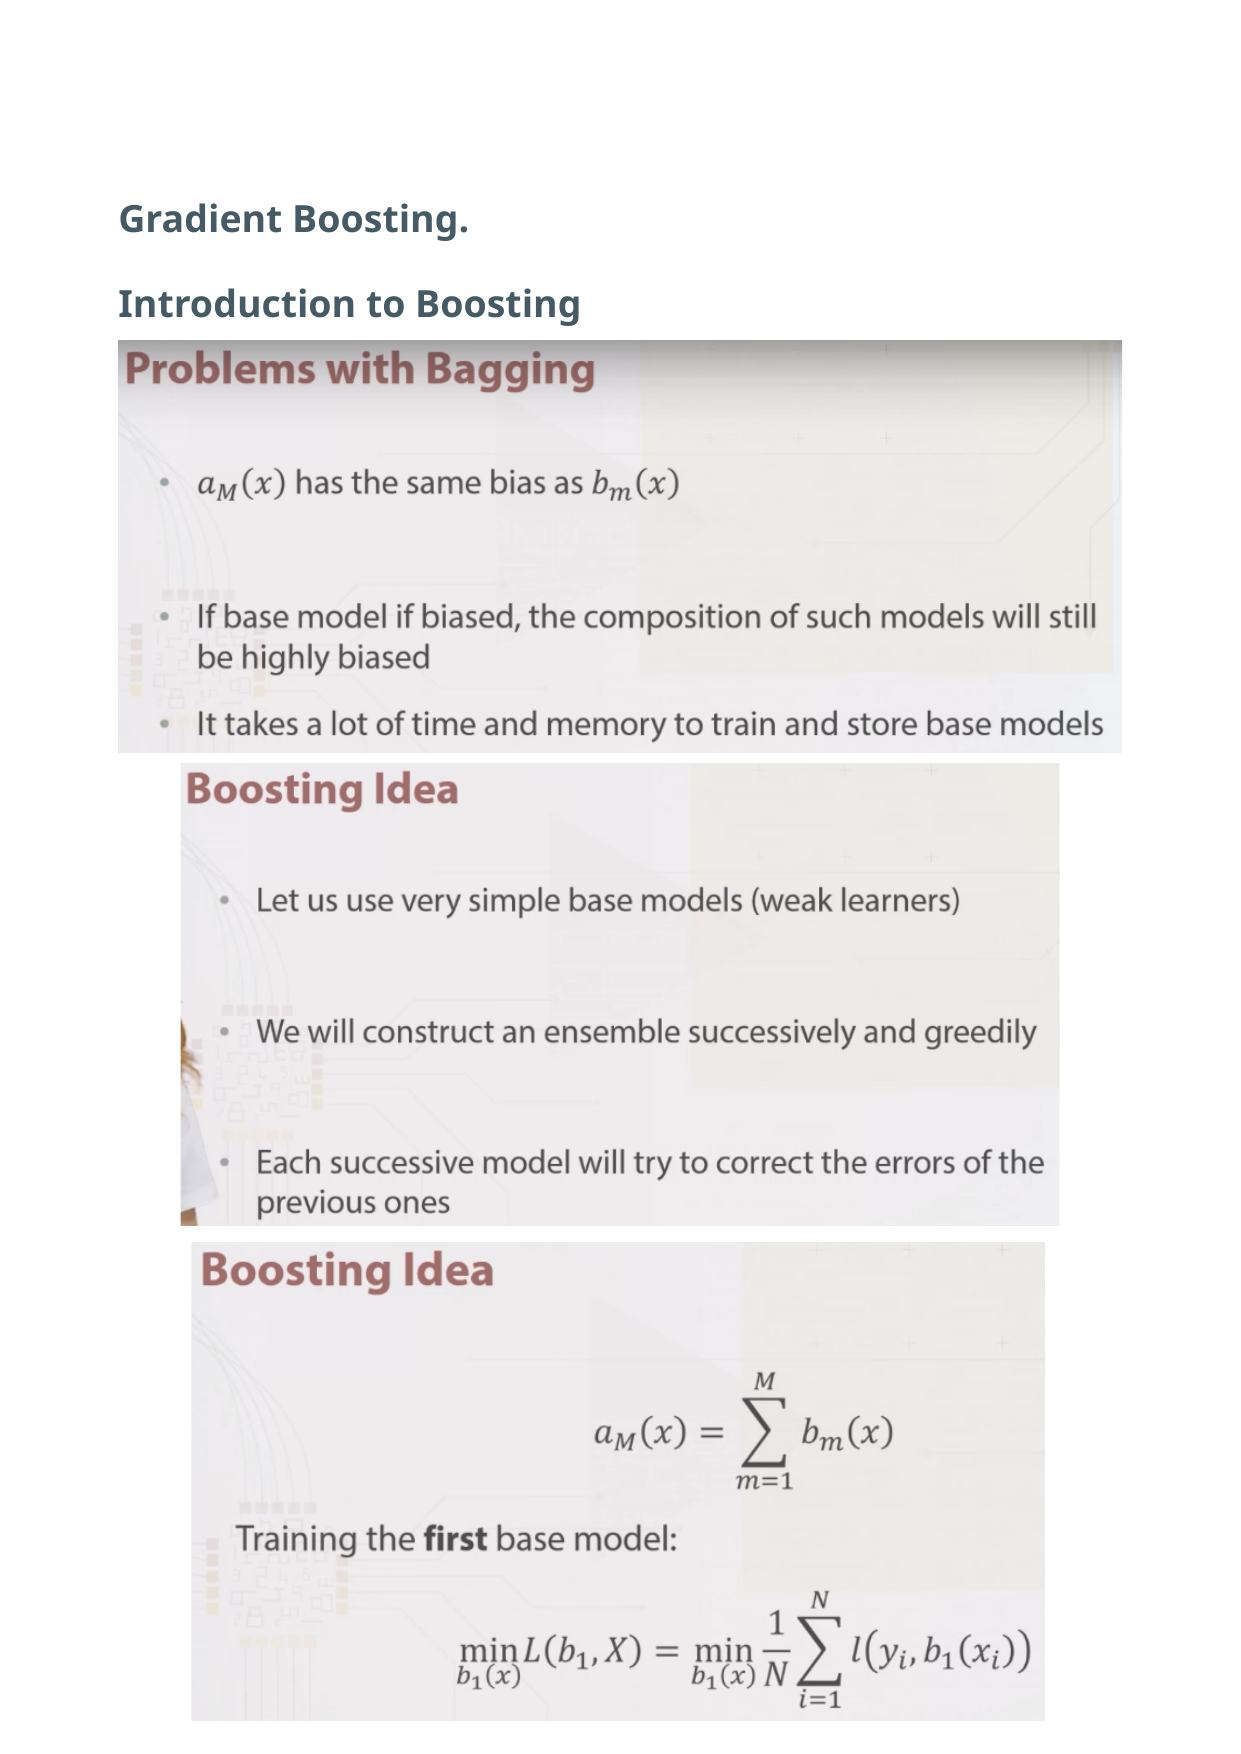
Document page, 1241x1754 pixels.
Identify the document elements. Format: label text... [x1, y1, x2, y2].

subtitle Introduction to Boosting [118, 277, 1122, 328]
picture [191, 1242, 1045, 1721]
subtitle Gradient Boosting. [118, 193, 1122, 244]
picture [180, 763, 1060, 1226]
picture [118, 340, 1123, 753]
